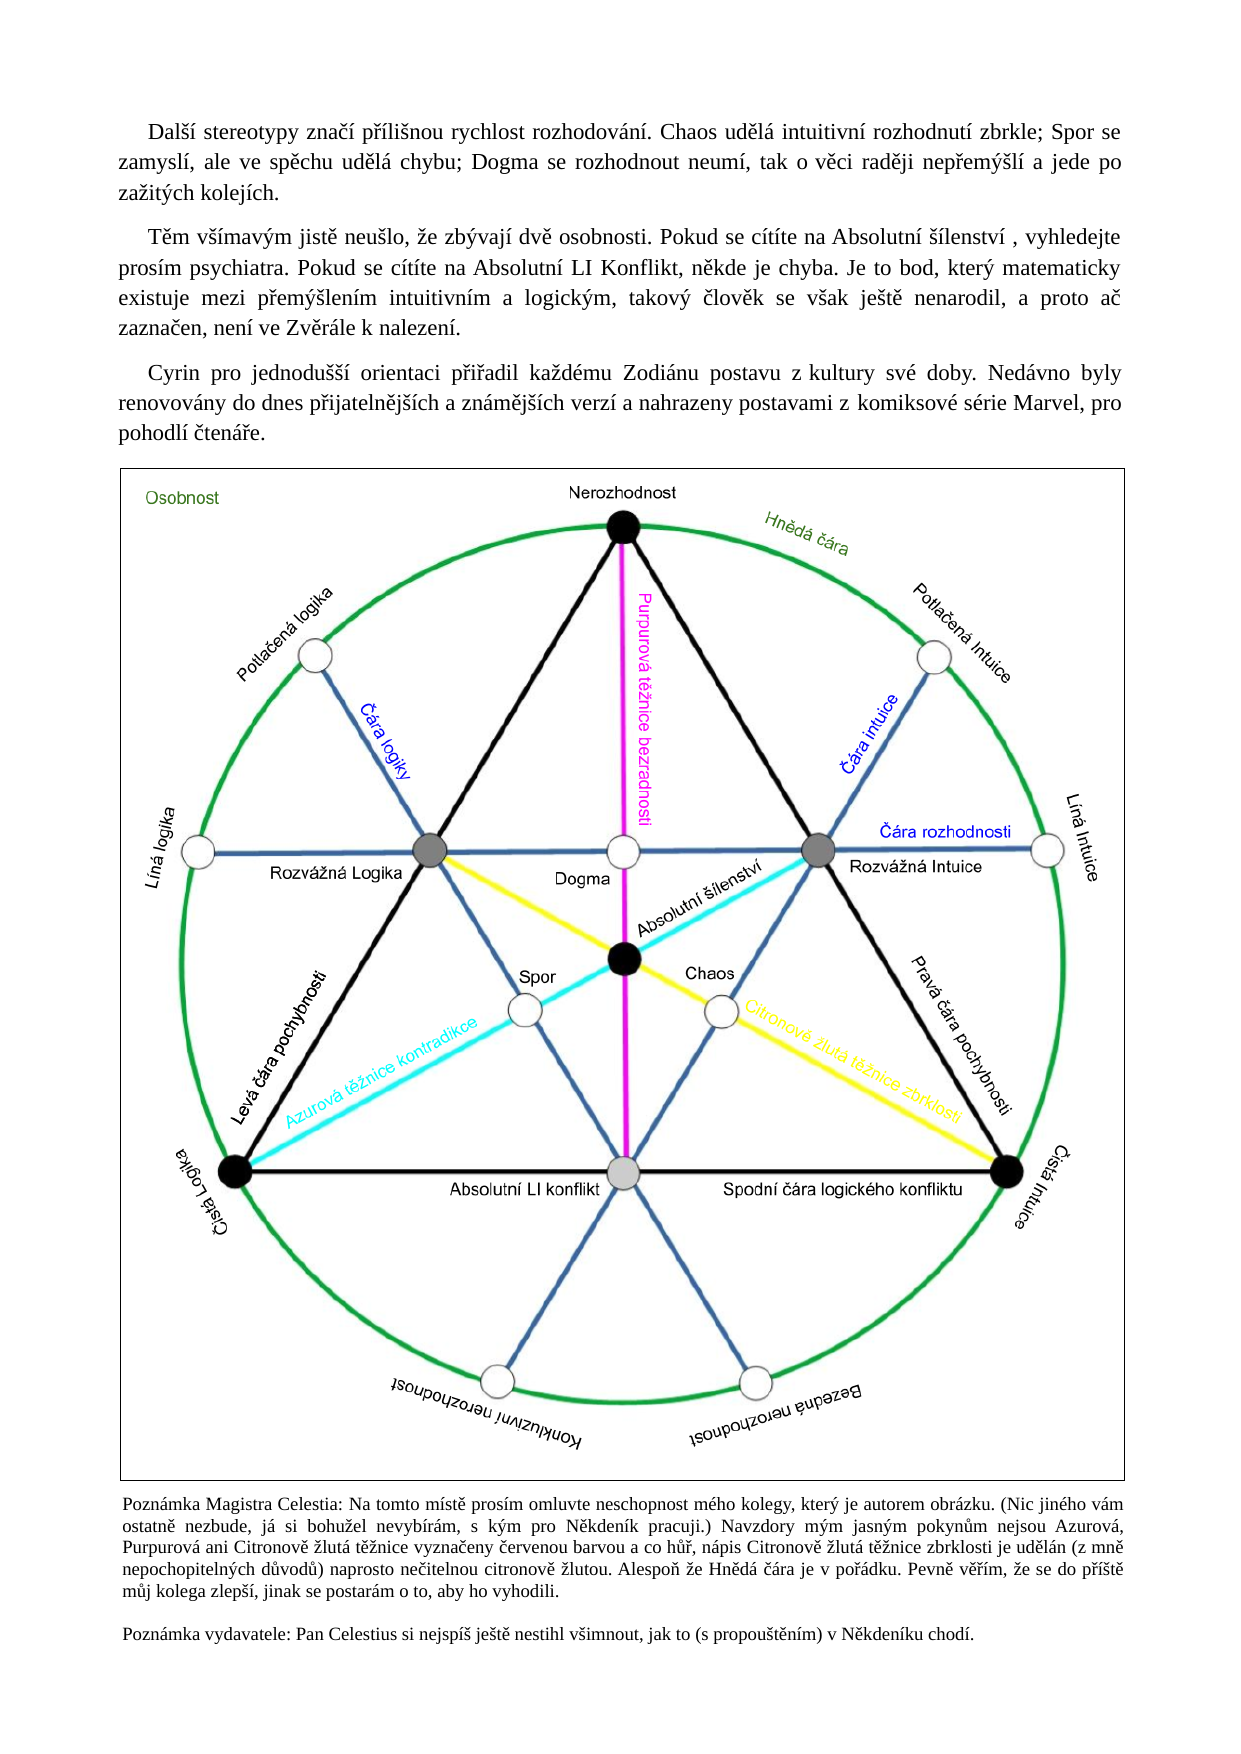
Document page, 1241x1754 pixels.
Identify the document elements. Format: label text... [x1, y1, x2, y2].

picture [134, 478, 1096, 1459]
text Další stereotypy značí přílišnou rychlost rozhodování. Chaos udělá intuitivní rozhodnutí zbrkle; Spor se zamyslí, ale ve spěchu udělá chybu; Dogma se rozhodnout neumí, tak o věci raději nepřemýšlí a jede po zažitých kolejích. [118, 118, 1122, 205]
text Těm všímavým jistě neušlo, že zbývají dvě osobnosti. Pokud se cítíte na Absolutní šílenství , vyhledejte prosím psychiatra. Pokud se cítíte na Absolutní LI Konflikt, někde je chyba. Je to bod, který matematicky existuje mezi přemýšlením intuitivním a logickým, takový člověk se však ještě nenarodil, a proto ač zaznačen, není ve Zvěrále k nalezení. [118, 223, 1122, 340]
text Cyrin pro jednodušší orientaci přiřadil každému Zodiánu postavu z kultury své doby. Nedávno byly renovovány do dnes přijatelnějších a známějších verzí a nahrazeny postavami z komiksové série Marvel, pro pohodlí čtenáře. [118, 359, 1122, 446]
